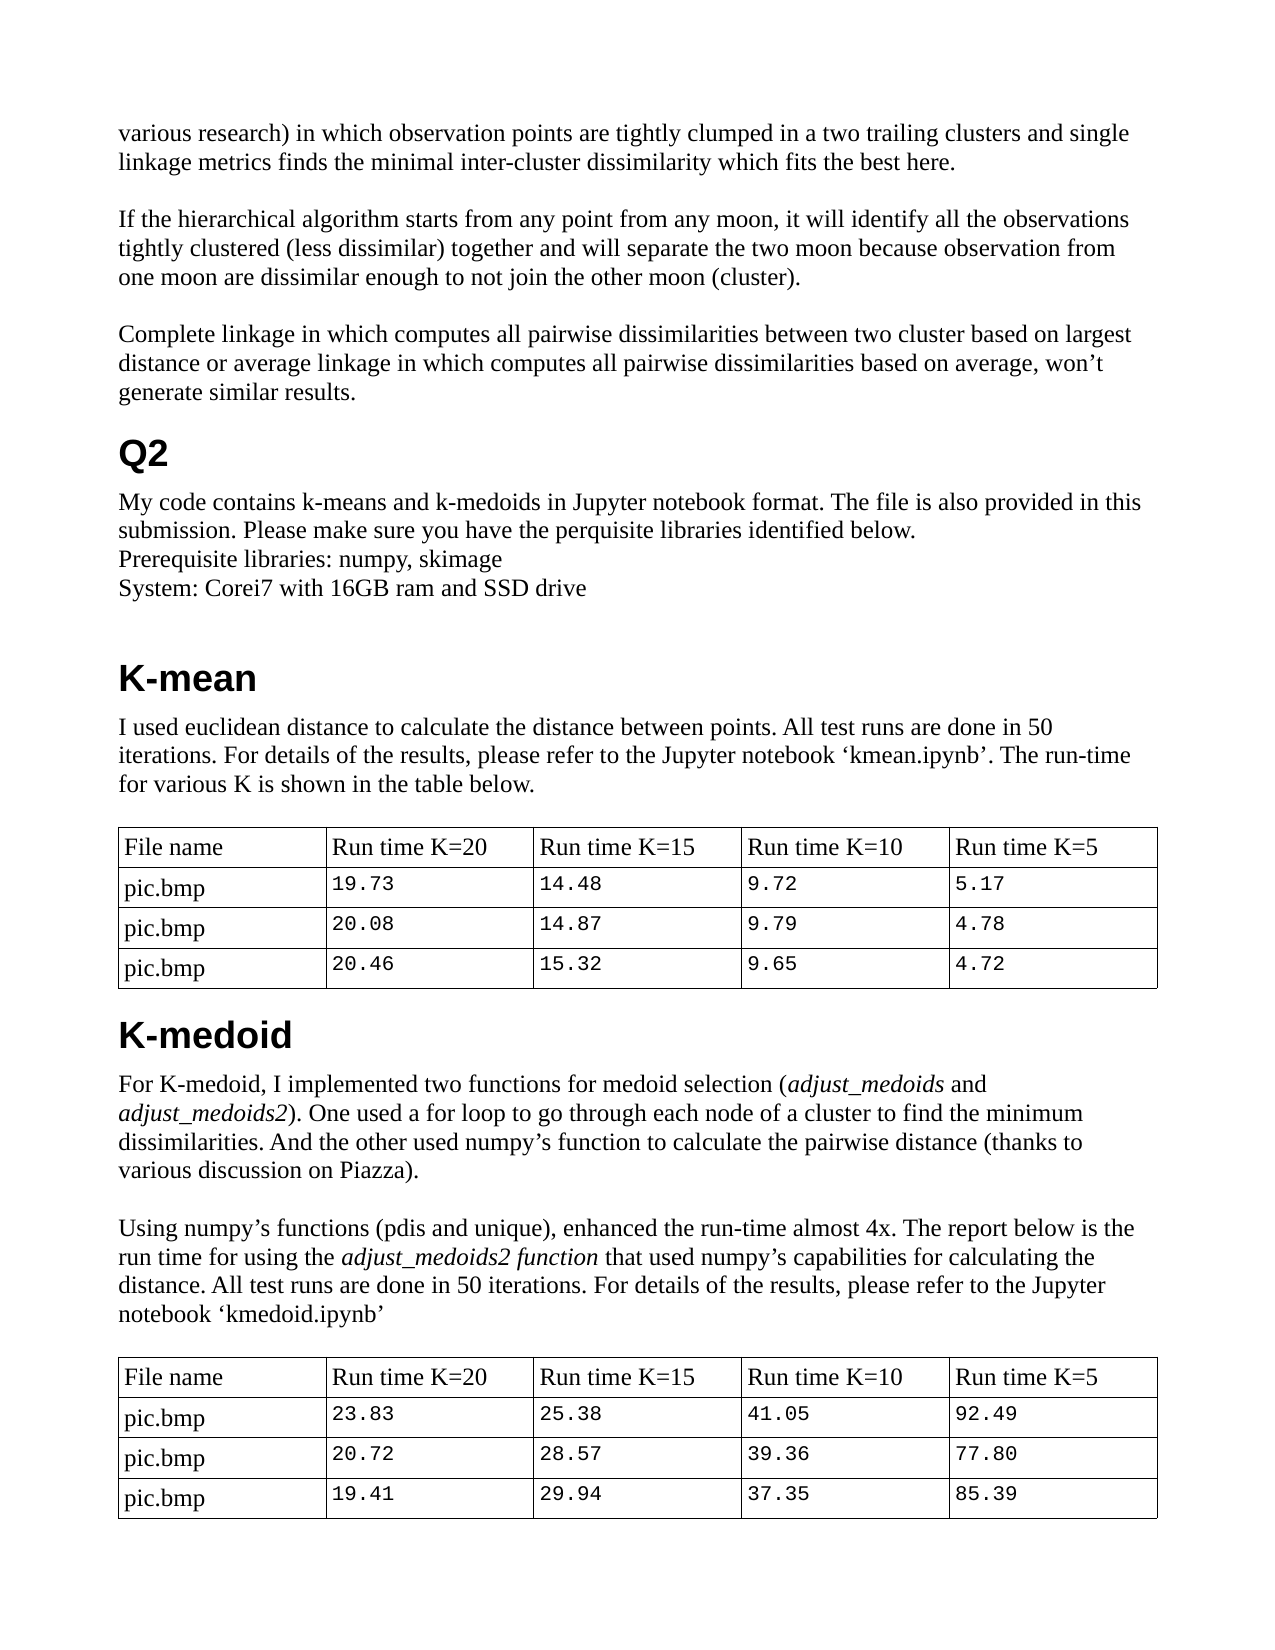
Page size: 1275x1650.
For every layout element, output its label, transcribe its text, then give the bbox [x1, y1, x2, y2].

table_cell 20.46 [327, 949, 533, 988]
table_cell 4.72 [950, 949, 1157, 988]
subtitle K-medoid [118, 1013, 1157, 1057]
table_cell 41.05 [742, 1398, 949, 1437]
table_header Run time K=5 [950, 1358, 1157, 1397]
table_cell 9.72 [742, 868, 949, 907]
table_header Run time K=5 [950, 828, 1157, 867]
text If the hierarchical algorithm starts from any point from any moon, it will identify all the observations tightly clustered (less dissimilar) together and will separate the two moon because observation from one moon are dissimilar enough to not join the other moon (cluster). [118, 204, 1157, 291]
table_cell 15.32 [534, 949, 741, 988]
table_cell 92.49 [950, 1398, 1157, 1437]
table_header File name [119, 828, 326, 867]
table_cell 20.72 [327, 1438, 533, 1478]
table_cell 9.79 [742, 908, 949, 948]
text Using numpy’s functions (pdis and unique), enhanced the run-time almost 4x. The report below is the run time for using the adjust_medoids2 function that used numpy’s capabilities for calculating the distance. All test runs are done in 50 iterations. For details of the results, please refer to the Jupyter notebook ‘kmedoid.ipynb’ [118, 1213, 1157, 1328]
table_header File name [119, 1358, 326, 1397]
table_cell pic.bmp [119, 868, 326, 907]
table_cell 9.65 [742, 949, 949, 988]
table_cell pic.bmp [119, 949, 326, 988]
table_cell 19.73 [327, 868, 533, 907]
table_header Run time K=20 [327, 828, 533, 867]
table_cell pic.bmp [119, 1438, 326, 1478]
subtitle Q2 [118, 431, 1157, 474]
table_cell 19.41 [327, 1479, 533, 1518]
text I used euclidean distance to calculate the distance between points. All test runs are done in 50 iterations. For details of the results, please refer to the Jupyter notebook ‘kmean.ipynb’. The run-time for various K is shown in the table below. [118, 712, 1157, 798]
text My code contains k-means and k-medoids in Jupyter notebook format. The file is also provided in this submission. Please make sure you have the perquisite libraries identified below. [118, 487, 1157, 544]
table_cell 23.83 [327, 1398, 533, 1437]
subtitle K-mean [118, 656, 1157, 699]
table_cell 29.94 [534, 1479, 741, 1518]
text For K-medoid, I implemented two functions for medoid selection (adjust_medoids and adjust_medoids2). One used a for loop to go through each node of a cluster to find the minimum dissimilarities. And the other used numpy’s function to calculate the pairwise distance (thanks to various discussion on Piazza). [118, 1069, 1157, 1184]
table_cell pic.bmp [119, 1479, 326, 1518]
text Prerequisite libraries: numpy, skimage [118, 544, 1157, 573]
table_cell 77.80 [950, 1438, 1157, 1478]
table_cell 37.35 [742, 1479, 949, 1518]
table_cell 14.87 [534, 908, 741, 948]
table_cell 5.17 [950, 868, 1157, 907]
text Complete linkage in which computes all pairwise dissimilarities between two cluster based on largest distance or average linkage in which computes all pairwise dissimilarities based on average, won’t generate similar results. [118, 319, 1157, 406]
table_cell pic.bmp [119, 1398, 326, 1437]
table_header Run time K=10 [742, 828, 949, 867]
table_cell 20.08 [327, 908, 533, 948]
text System: Corei7 with 16GB ram and SSD drive [118, 573, 1157, 602]
text various research) in which observation points are tightly clumped in a two trailing clusters and single linkage metrics finds the minimal inter-cluster dissimilarity which fits the best here. [118, 118, 1157, 176]
table_header Run time K=20 [327, 1358, 533, 1397]
table_header Run time K=10 [742, 1358, 949, 1397]
table_cell pic.bmp [119, 908, 326, 948]
table_cell 85.39 [950, 1479, 1157, 1518]
table_cell 4.78 [950, 908, 1157, 948]
table_cell 14.48 [534, 868, 741, 907]
table_cell 25.38 [534, 1398, 741, 1437]
table_cell 39.36 [742, 1438, 949, 1478]
table_header Run time K=15 [534, 828, 741, 867]
table_header Run time K=15 [534, 1358, 741, 1397]
table_cell 28.57 [534, 1438, 741, 1478]
